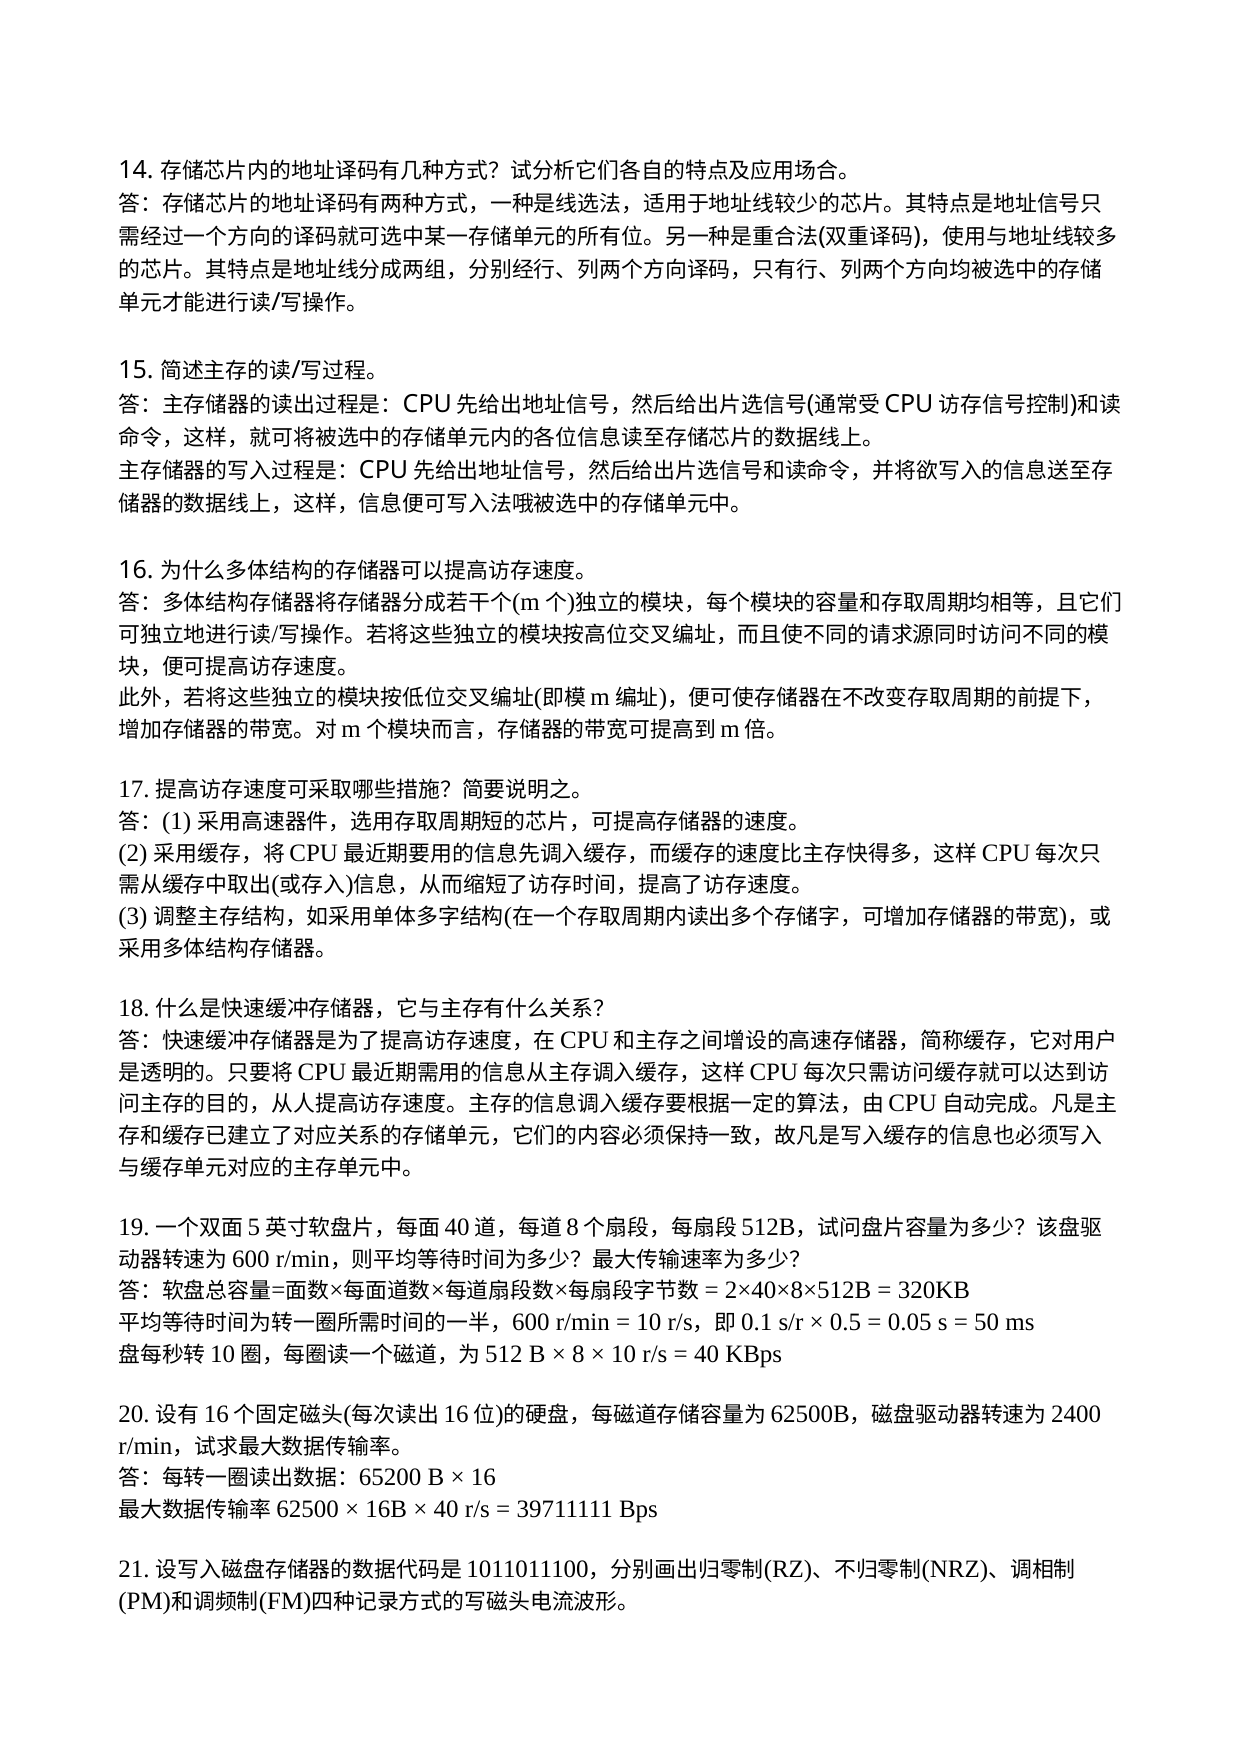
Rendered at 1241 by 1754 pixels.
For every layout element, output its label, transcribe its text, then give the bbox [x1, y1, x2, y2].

text 答：快速缓冲存储器是为了提高访存速度，在CPU和主存之间增设的高速存储器，简称缓存，它对用户是透明的。只要将CPU最近期需用的信息从主存调入缓存，这样CPU每次只需访问缓存就可以达到访问主存的目的，从人提高访存速度。主存的信息调入缓存要根据一定的算法，由CPU自动完成。凡是主存和缓存已建立了对应关系的存储单元，它们的内容必须保持一致，故凡是写入缓存的信息也必须写入与缓存单元对应的主存单元中。 [118, 1023, 1122, 1181]
text 答：软盘总容量=面数×每面道数×每道扇段数×每扇段字节数 = 2×40×8×512B = 320KB [118, 1273, 1122, 1305]
text 答：多体结构存储器将存储器分成若干个(m个)独立的模块，每个模块的容量和存取周期均相等，且它们可独立地进行读/写操作。若将这些独立的模块按高位交叉编址，而且使不同的请求源同时访问不同的模块，便可提高访存速度。 [118, 585, 1122, 680]
text 16. 为什么多体结构的存储器可以提高访存速度。 [118, 551, 1122, 585]
text (3) 调整主存结构，如采用单体多字结构(在一个存取周期内读出多个存储字，可增加存储器的带宽)，或采用多体结构存储器。 [118, 899, 1122, 962]
text 答：每转一圈读出数据：65200 B × 16 [118, 1460, 1122, 1492]
text 14. 存储芯片内的地址译码有几种方式？试分析它们各自的特点及应用场合。 [118, 152, 1122, 186]
text 21. 设写入磁盘存储器的数据代码是1011011100，分别画出归零制(RZ)、不归零制(NRZ)、调相制(PM)和调频制(FM)四种记录方式的写磁头电流波形。 [118, 1552, 1122, 1616]
text 平均等待时间为转一圈所需时间的一半，600 r/min = 10 r/s，即0.1 s/r × 0.5 = 0.05 s = 50 ms [118, 1305, 1122, 1337]
text 15. 简述主存的读/写过程。 [118, 352, 1122, 386]
text 最大数据传输率 62500 × 16B × 40 r/s = 39711111 Bps [118, 1492, 1122, 1524]
text 答：(1) 采用高速器件，选用存取周期短的芯片，可提高存储器的速度。 [118, 804, 1122, 836]
text 答：存储芯片的地址译码有两种方式，一种是线选法，适用于地址线较少的芯片。其特点是地址信号只需经过一个方向的译码就可选中某一存储单元的所有位。另一种是重合法(双重译码)，使用与地址线较多的芯片。其特点是地址线分成两组，分别经行、列两个方向译码，只有行、列两个方向均被选中的存储单元才能进行读/写操作。 [118, 186, 1122, 318]
text 此外，若将这些独立的模块按低位交叉编址(即模m编址)，便可使存储器在不改变存取周期的前提下，增加存储器的带宽。对m个模块而言，存储器的带宽可提高到m倍。 [118, 680, 1122, 744]
text 18. 什么是快速缓冲存储器，它与主存有什么关系？ [118, 991, 1122, 1023]
text 盘每秒转10圈，每圈读一个磁道，为512 B × 8 × 10 r/s = 40 KBps [118, 1337, 1122, 1368]
text 19. 一个双面5英寸软盘片，每面40道，每道8个扇段，每扇段512B，试问盘片容量为多少？该盘驱动器转速为600 r/min，则平均等待时间为多少？最大传输速率为多少？ [118, 1210, 1122, 1273]
text (2) 采用缓存，将CPU最近期要用的信息先调入缓存，而缓存的速度比主存快得多，这样CPU每次只需从缓存中取出(或存入)信息，从而缩短了访存时间，提高了访存速度。 [118, 836, 1122, 899]
text 答：主存储器的读出过程是：CPU先给出地址信号，然后给出片选信号(通常受CPU访存信号控制)和读命令，这样，就可将被选中的存储单元内的各位信息读至存储芯片的数据线上。 [118, 386, 1122, 452]
text 20. 设有16个固定磁头(每次读出16位)的硬盘，每磁道存储容量为62500B，磁盘驱动器转速为2400 r/min，试求最大数据传输率。 [118, 1397, 1122, 1460]
text 17. 提高访存速度可采取哪些措施？简要说明之。 [118, 772, 1122, 804]
text 主存储器的写入过程是：CPU先给出地址信号，然后给出片选信号和读命令，并将欲写入的信息送至存储器的数据线上，这样，信息便可写入法哦被选中的存储单元中。 [118, 452, 1122, 517]
